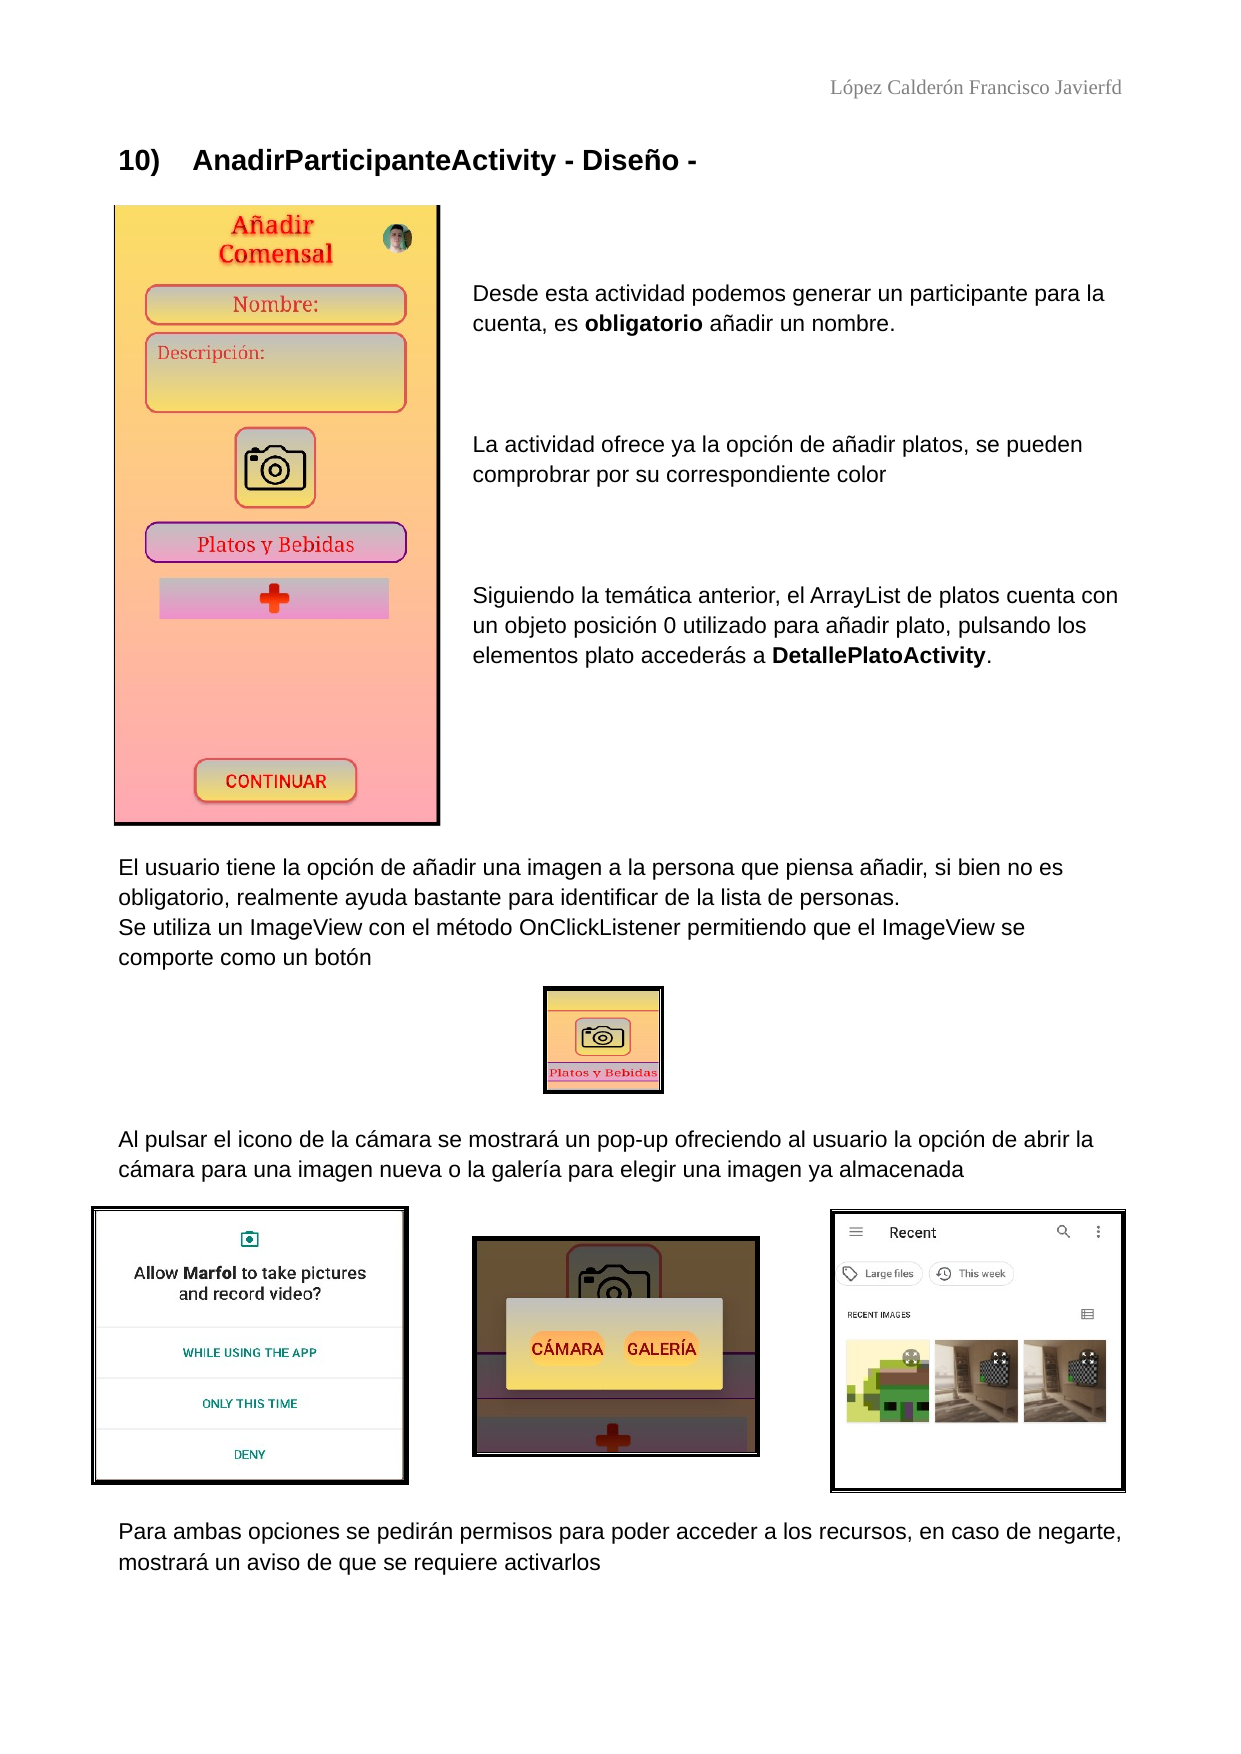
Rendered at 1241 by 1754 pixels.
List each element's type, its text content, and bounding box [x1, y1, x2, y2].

picture [835, 1214, 1121, 1488]
picture [477, 1241, 755, 1452]
picture [113, 205, 441, 826]
text Siguiendo la temática anterior, el ArrayList de platos cuenta con un objeto posición 0 utilizado para añadir plato, pulsando los elementos plato accederás a DetallePlatoActivity. [472, 582, 1122, 669]
picture [547, 991, 659, 1090]
text Desde esta actividad podemos generar un participante para la cuenta, es obligatorio añadir un nombre. [472, 280, 1122, 336]
text Al pulsar el icono de la cámara se mostrará un pop-up ofreciendo al usuario la opción de abrir la cámara para una imagen nueva o la galería para elegir una imagen ya almacenada [118, 1126, 1122, 1182]
picture [96, 1211, 404, 1480]
text La actividad ofrece ya la opción de añadir platos, se pueden comprobrar por su correspondiente color [472, 431, 1122, 487]
text Para ambas opciones se pedirán permisos para poder acceder a los recursos, en caso de negarte, mostrará un aviso de que se requiere activarlos [118, 1518, 1122, 1575]
text El usuario tiene la opción de añadir una imagen a la persona que piensa añadir, si bien no es obligatorio, realmente ayuda bastante para identificar de la lista de personas. [118, 854, 1122, 910]
subtitle AnadirParticipanteActivity - Diseño - [118, 143, 1122, 177]
text Se utiliza un ImageView con el método OnClickListener permitiendo que el ImageView se comporte como un botón [118, 914, 1122, 971]
